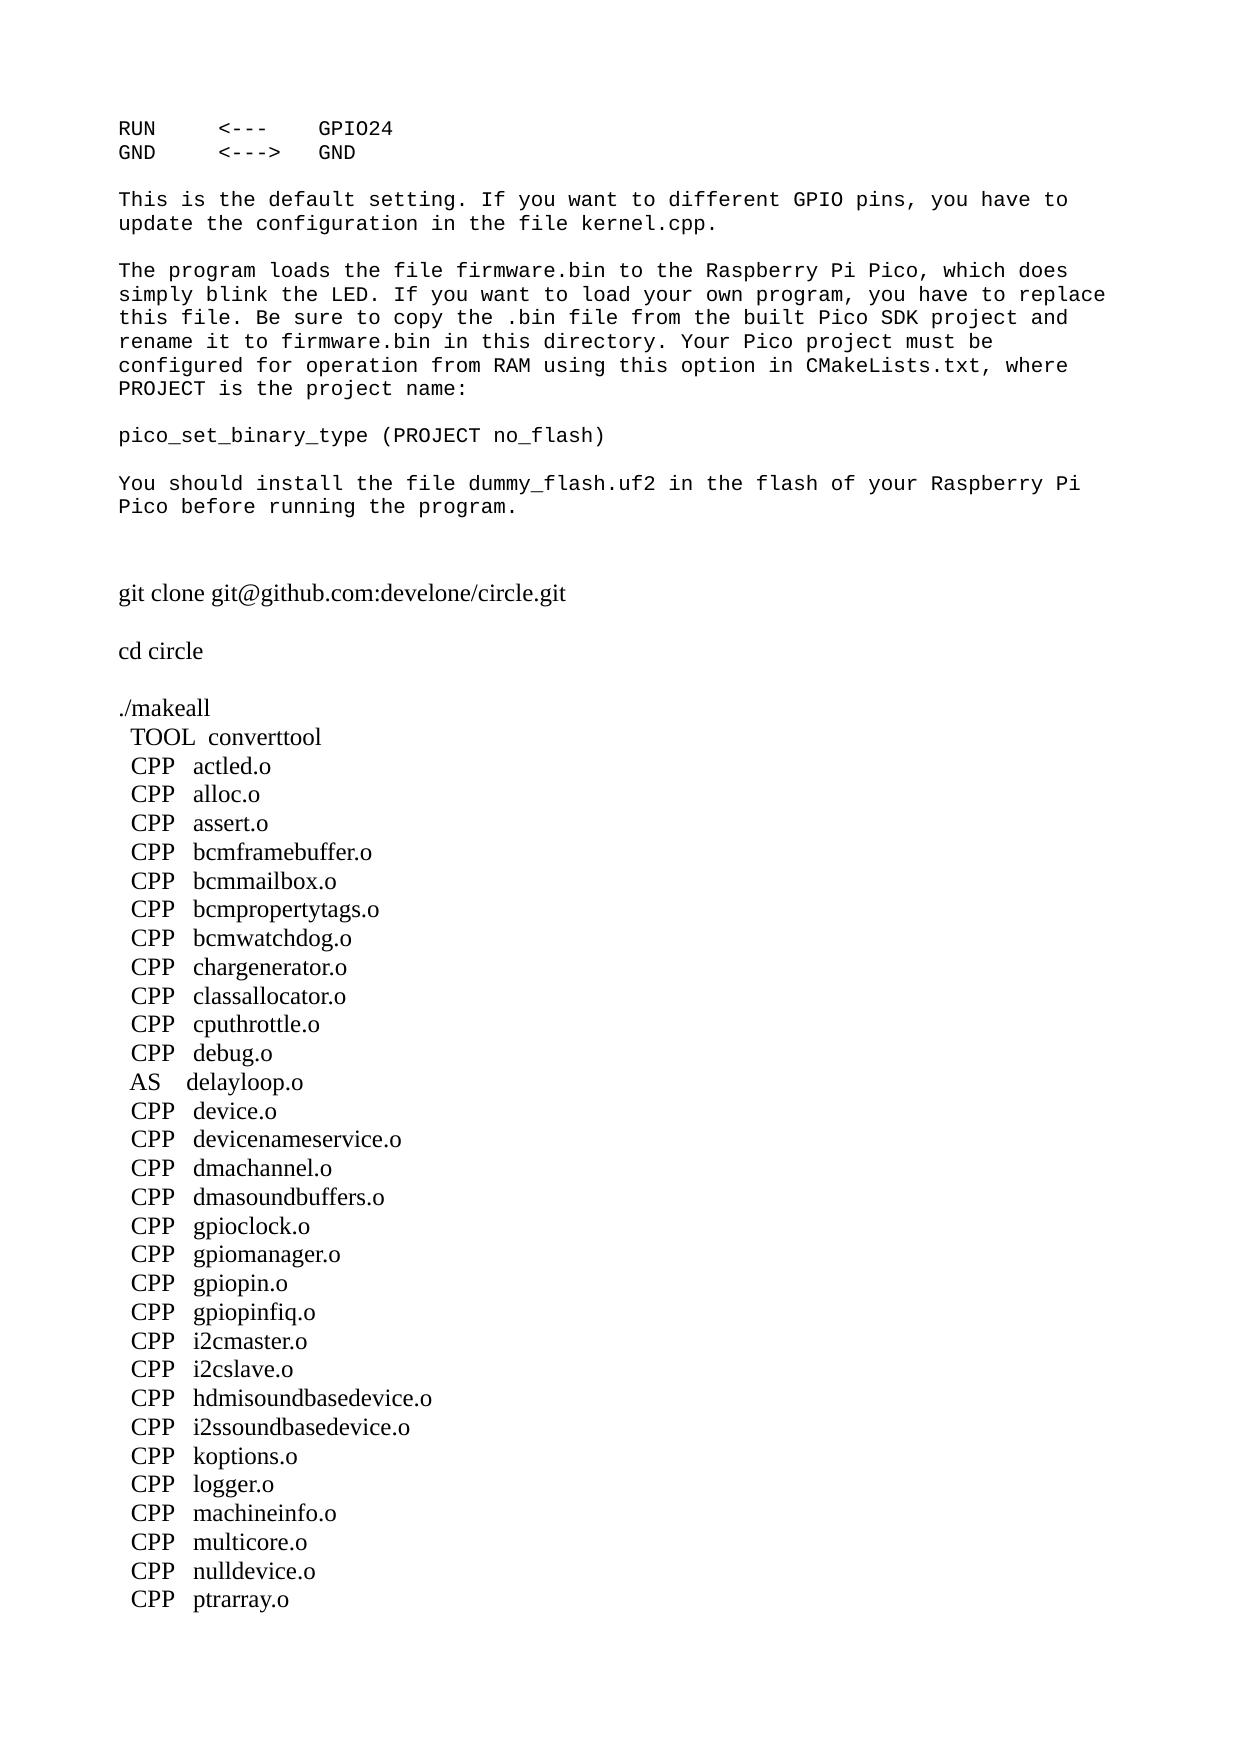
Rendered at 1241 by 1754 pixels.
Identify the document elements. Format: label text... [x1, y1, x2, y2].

text cd circle [118, 636, 1122, 664]
text CPP gpiopinfiq.o [118, 1297, 1122, 1326]
text CPP bcmwatchdog.o [118, 923, 1122, 952]
text rename it to firmware.bin in this directory. Your Pico project must be [118, 331, 1122, 354]
text CPP device.o [118, 1096, 1122, 1124]
text CPP dmachannel.o [118, 1153, 1122, 1182]
text The program loads the file firmware.bin to the Raspberry Pi Pico, which does [118, 260, 1122, 284]
text CPP cputhrottle.o [118, 1009, 1122, 1038]
text CPP bcmmailbox.o [118, 866, 1122, 894]
text simply blink the LED. If you want to load your own program, you have to replace [118, 284, 1122, 307]
text CPP ptrarray.o [118, 1584, 1122, 1613]
text ./makeall [118, 693, 1122, 722]
text CPP classallocator.o [118, 981, 1122, 1009]
text CPP koptions.o [118, 1441, 1122, 1469]
text GND <---> GND [118, 142, 1122, 165]
text CPP gpiomanager.o [118, 1239, 1122, 1268]
text You should install the file dummy_flash.uf2 in the flash of your Raspberry Pi [118, 473, 1122, 496]
text This is the default setting. If you want to different GPIO pins, you have to [118, 189, 1122, 213]
text git clone git@github.com:develone/circle.git [118, 578, 1122, 607]
text RUN <--- GPIO24 [118, 118, 1122, 142]
text CPP dmasoundbuffers.o [118, 1182, 1122, 1211]
text CPP debug.o [118, 1038, 1122, 1067]
text CPP hdmisoundbasedevice.o [118, 1383, 1122, 1412]
text Pico before running the program. [118, 496, 1122, 520]
text CPP devicenameservice.o [118, 1124, 1122, 1153]
text CPP machineinfo.o [118, 1498, 1122, 1527]
text CPP i2ssoundbasedevice.o [118, 1412, 1122, 1441]
text CPP nulldevice.o [118, 1556, 1122, 1584]
text TOOL converttool [118, 722, 1122, 751]
text CPP i2cmaster.o [118, 1326, 1122, 1354]
text CPP bcmpropertytags.o [118, 894, 1122, 923]
text CPP gpioclock.o [118, 1211, 1122, 1239]
text CPP multicore.o [118, 1527, 1122, 1556]
text update the configuration in the file kernel.cpp. [118, 213, 1122, 236]
text configured for operation from RAM using this option in CMakeLists.txt, where [118, 354, 1122, 378]
text pico_set_binary_type (PROJECT no_flash) [118, 426, 1122, 449]
text CPP bcmframebuffer.o [118, 837, 1122, 866]
text CPP alloc.o [118, 779, 1122, 808]
text CPP i2cslave.o [118, 1354, 1122, 1383]
text CPP assert.o [118, 808, 1122, 837]
text CPP chargenerator.o [118, 952, 1122, 981]
text CPP logger.o [118, 1469, 1122, 1498]
text CPP gpiopin.o [118, 1268, 1122, 1297]
text AS delayloop.o [118, 1067, 1122, 1096]
text PROJECT is the project name: [118, 378, 1122, 402]
text CPP actled.o [118, 751, 1122, 779]
text this file. Be sure to copy the .bin file from the built Pico SDK project and [118, 307, 1122, 331]
